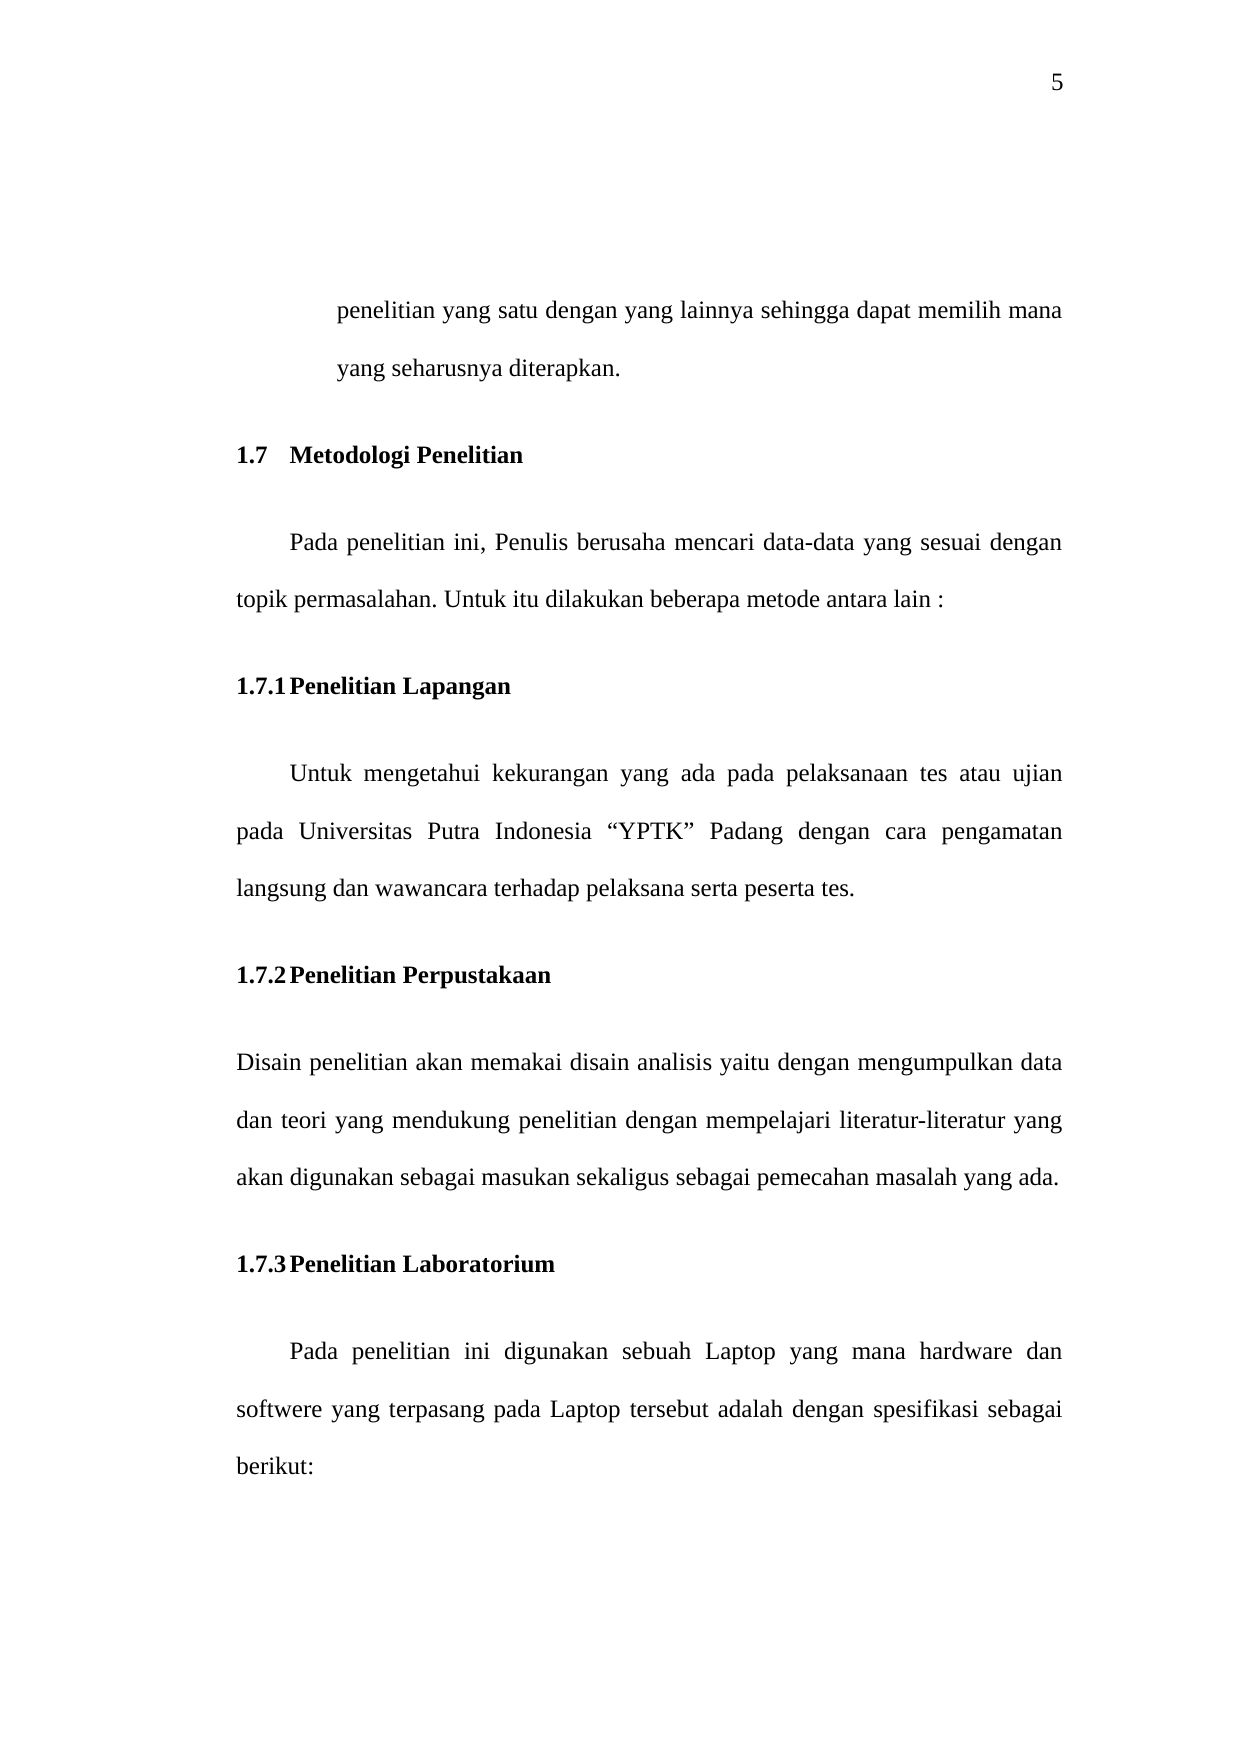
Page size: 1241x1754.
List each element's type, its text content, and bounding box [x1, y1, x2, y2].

text Untuk mengetahui kekurangan yang ada pada pelaksanaan tes atau ujian pada Universitas Putra Indonesia “YPTK” Padang dengan cara pengamatan langsung dan wawancara terhadap pelaksana serta peserta tes. [236, 758, 1063, 902]
subtitle 1.7 Metodologi Penelitian [236, 440, 1063, 468]
subtitle 1.7.1 Penelitian Lapangan [236, 671, 1063, 700]
subtitle 1.7.3 Penelitian Laboratorium [236, 1249, 1063, 1278]
text Pada penelitian ini, Penulis berusaha mencari data-data yang sesuai dengan topik permasalahan. Untuk itu dilakukan beberapa metode antara lain : [236, 527, 1063, 613]
text Pada penelitian ini digunakan sebuah Laptop yang mana hardware dan softwere yang terpasang pada Laptop tersebut adalah dengan spesifikasi sebagai berikut: [236, 1336, 1063, 1480]
subtitle 1.7.2 Penelitian Perpustakaan [236, 960, 1063, 989]
text Disain penelitian akan memakai disain analisis yaitu dengan mengumpulkan data dan teori yang mendukung penelitian dengan mempelajari literatur-literatur yang akan digunakan sebagai masukan sekaligus sebagai pemecahan masalah yang ada. [236, 1047, 1063, 1191]
list penelitian yang satu dengan yang lainnya sehingga dapat memilih mana yang seharusnya diterapkan. [289, 295, 1063, 382]
